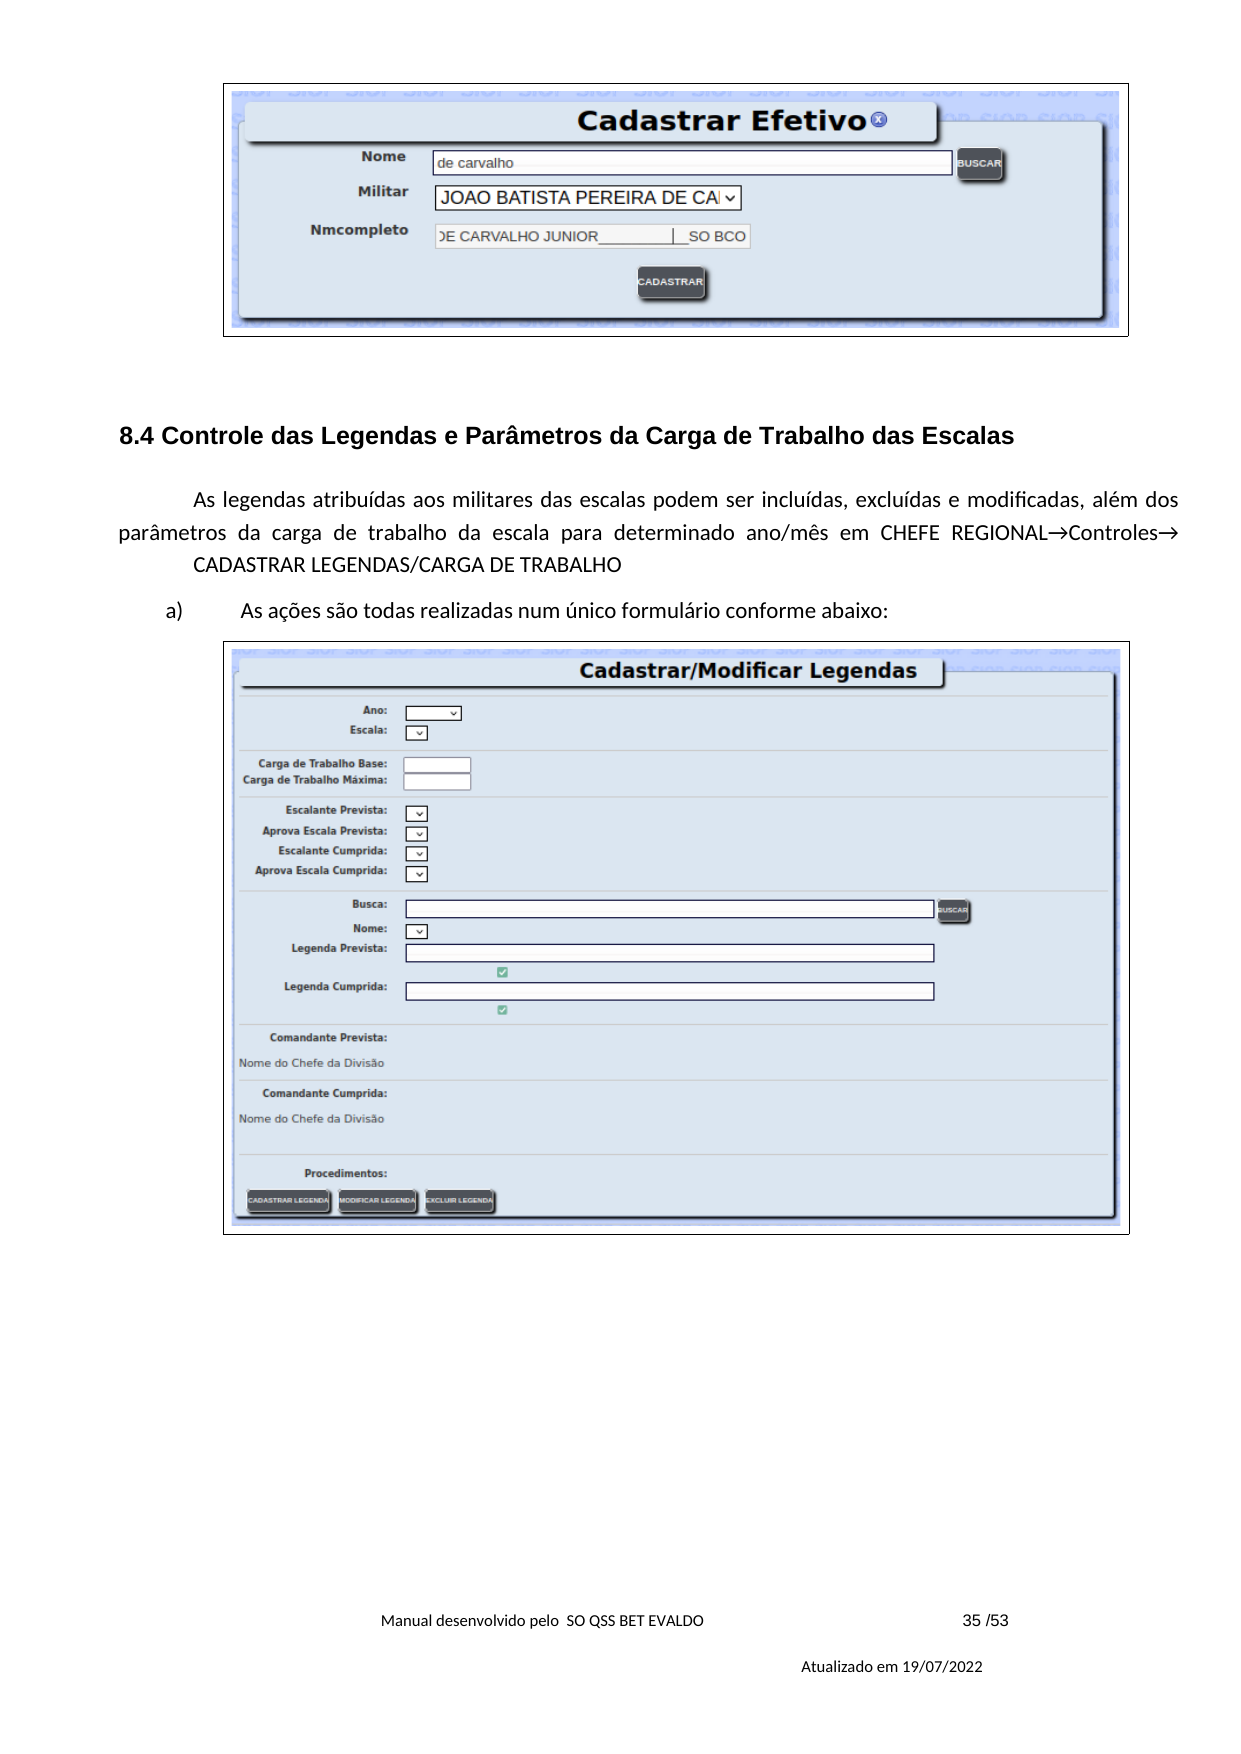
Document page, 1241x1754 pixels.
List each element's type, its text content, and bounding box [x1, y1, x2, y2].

text As legendas atribuídas aos militares das escalas podem ser incluídas, excluídas e modificadas, além dos parâmetros da carga de trabalho da escala para determinado ano/mês em CHEFE REGIONAL→Controles→ CADASTRAR LEGENDAS/CARGA DE TRABALHO [118, 485, 1181, 578]
subtitle 8.4 Controle das Legendas e Parâmetros da Carga de Trabalho das Escalas [118, 421, 1024, 449]
picture [231, 649, 1121, 1226]
picture [231, 91, 1120, 328]
list As ações são todas realizadas num único formulário conforme abaixo: [165, 597, 1181, 624]
